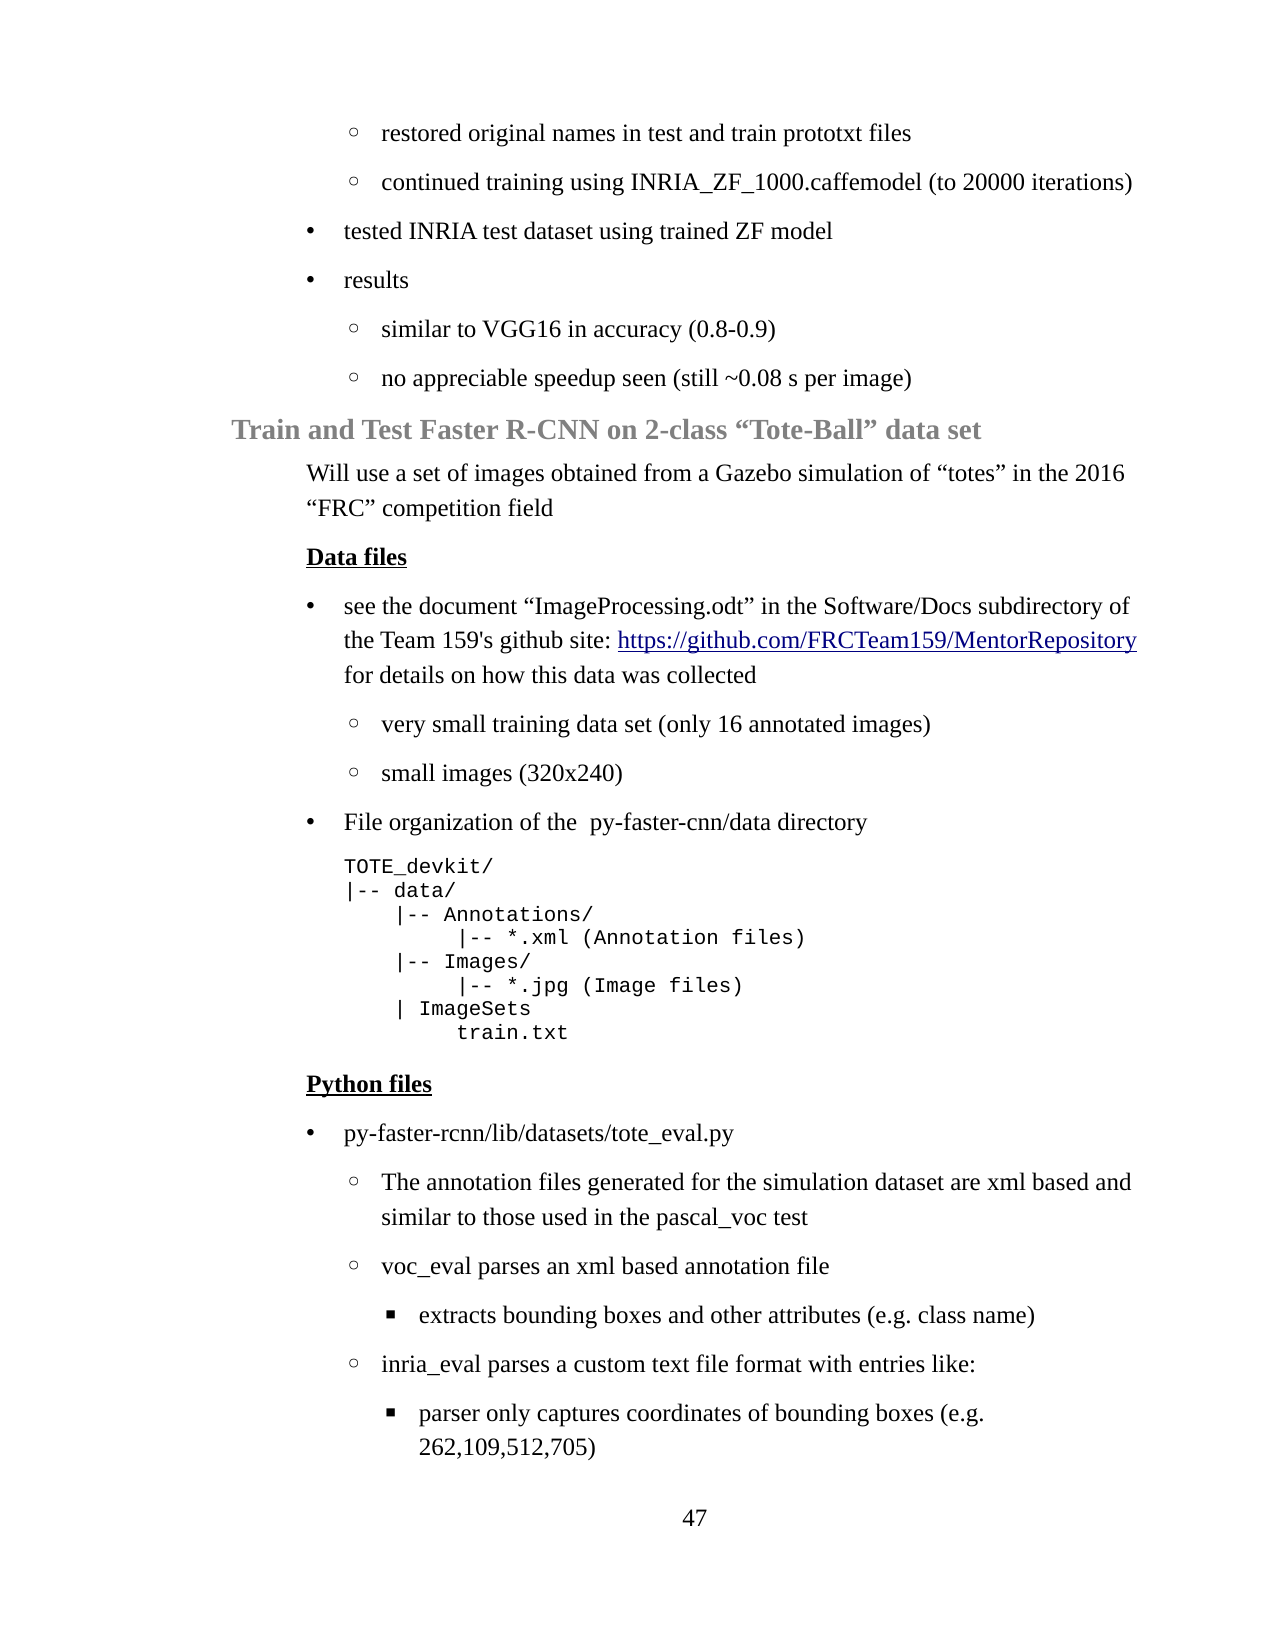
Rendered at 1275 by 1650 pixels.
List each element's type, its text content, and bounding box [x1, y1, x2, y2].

list see the document “ImageProcessing.odt” in the Software/Docs subdirectory of the Team 159's github site: https://github.com/FRCTeam159/MentorRepository for details on how this data was collected [306, 591, 1158, 689]
list results [306, 265, 1158, 294]
text |-- Annotations/ [344, 904, 1158, 927]
list Will use a set of images obtained from a Gazebo simulation of “totes” in the 2016 “FRC” competition field [269, 458, 1158, 522]
list continued training using INRIA_ZF_1000.caffemodel (to 20000 iterations) [344, 167, 1158, 196]
list Data files [269, 542, 1158, 571]
text | ImageSets [344, 998, 1158, 1022]
text |-- *.xml (Annotation files) [344, 927, 1158, 951]
text |-- data/ [344, 880, 1158, 904]
text |-- Images/ [344, 951, 1158, 974]
list py-faster-rcnn/lib/datasets/tote_eval.py [306, 1118, 1158, 1147]
text train.txt [344, 1022, 1158, 1046]
list small images (320x240) [344, 758, 1158, 787]
list File organization of the py-faster-cnn/data directory [306, 807, 1158, 836]
subtitle Train and Test Faster R-CNN on 2-class “Tote-Ball” data set [231, 412, 1158, 446]
list The annotation files generated for the simulation dataset are xml based and similar to those used in the pascal_voc test [344, 1167, 1158, 1231]
list restored original names in test and train prototxt files [344, 118, 1158, 147]
text TOTE_devkit/ [344, 856, 1158, 880]
list Python files [306, 1069, 1158, 1098]
list no appreciable speedup seen (still ~0.08 s per image) [344, 363, 1158, 392]
list tested INRIA test dataset using trained ZF model [306, 216, 1158, 245]
list inria_eval parses a custom text file format with entries like: [344, 1349, 1158, 1378]
list parser only captures coordinates of bounding boxes (e.g. 262,109,512,705) [381, 1398, 1158, 1461]
list similar to VGG16 in accuracy (0.8-0.9) [344, 314, 1158, 343]
list voc_eval parses an xml based annotation file [344, 1251, 1158, 1279]
text |-- *.jpg (Image files) [344, 974, 1158, 998]
list very small training data set (only 16 annotated images) [344, 709, 1158, 738]
list extracts bounding boxes and other attributes (e.g. class name) [381, 1300, 1158, 1329]
